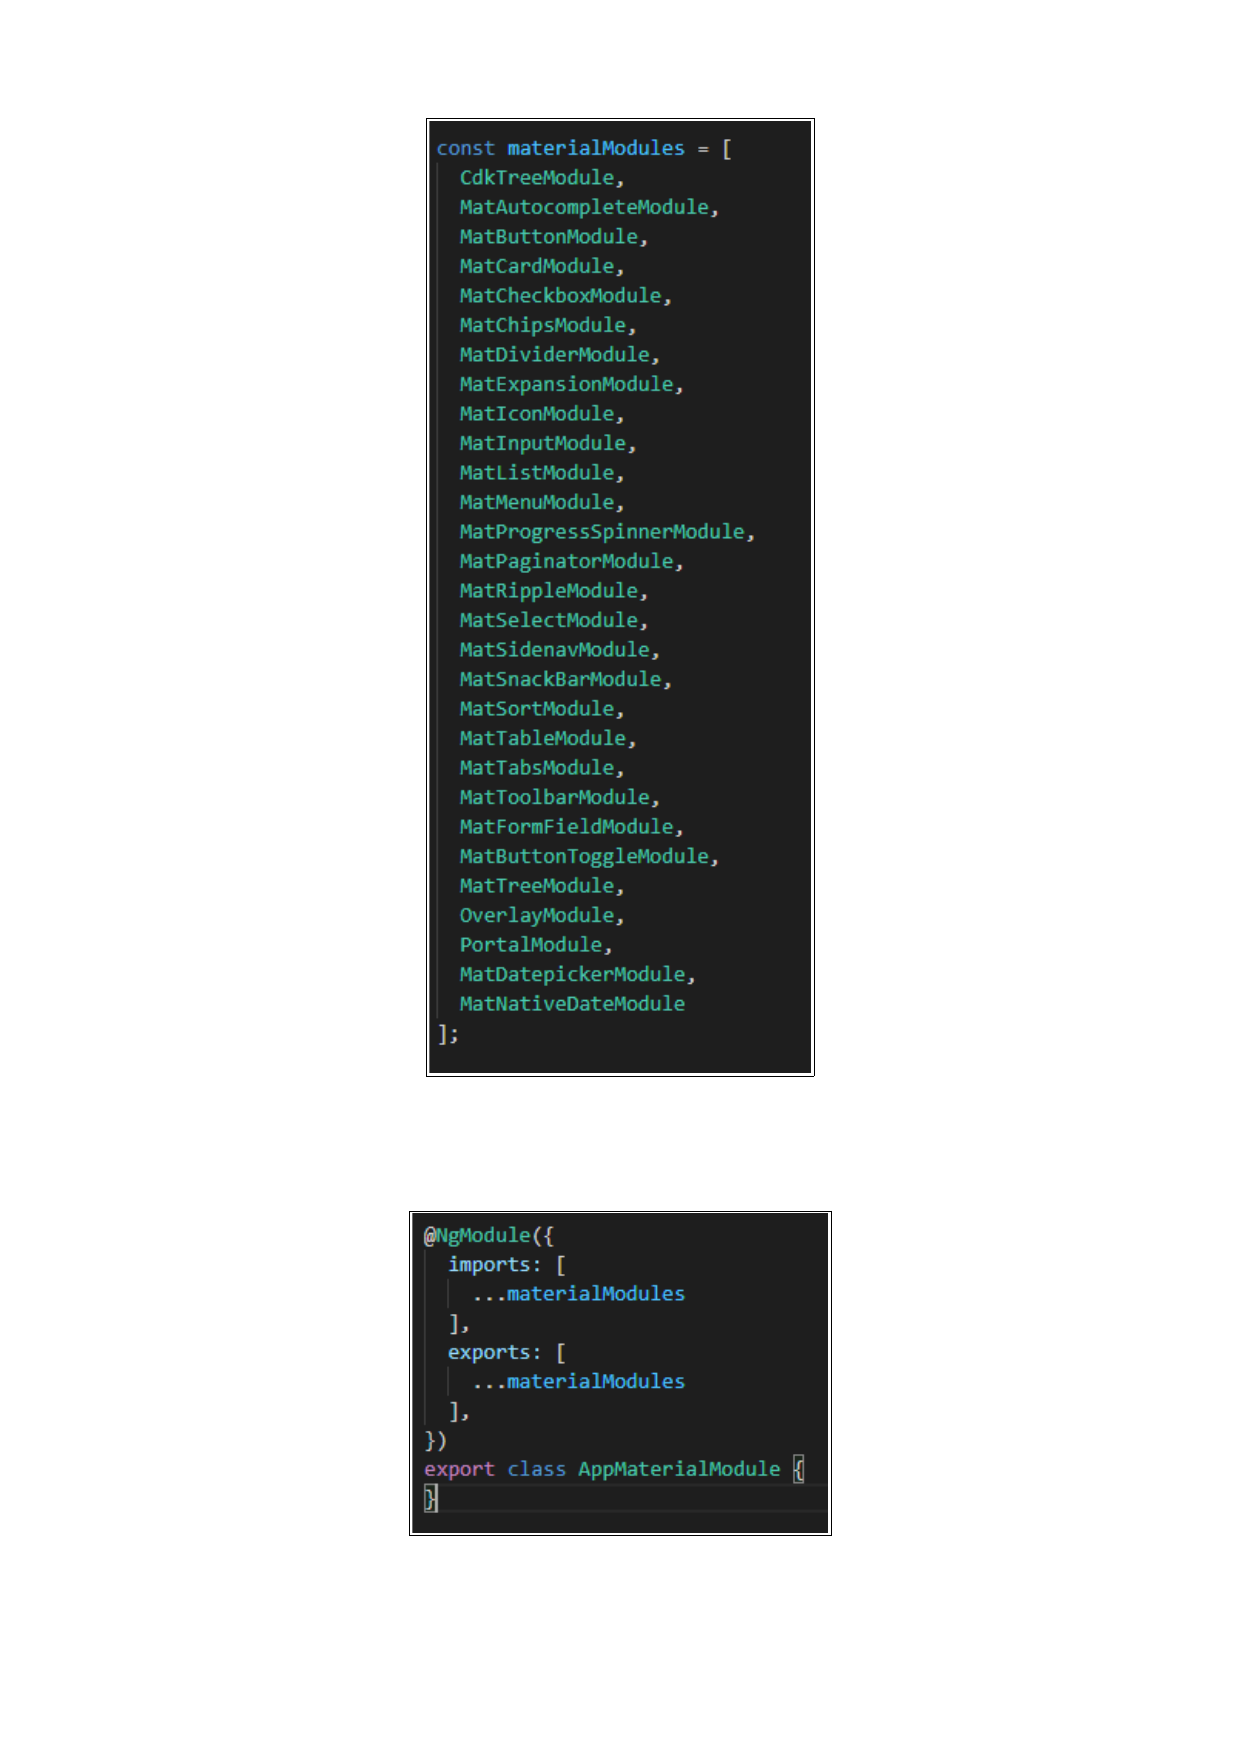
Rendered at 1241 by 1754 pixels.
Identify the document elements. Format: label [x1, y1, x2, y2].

picture [412, 1213, 828, 1533]
picture [429, 121, 811, 1073]
